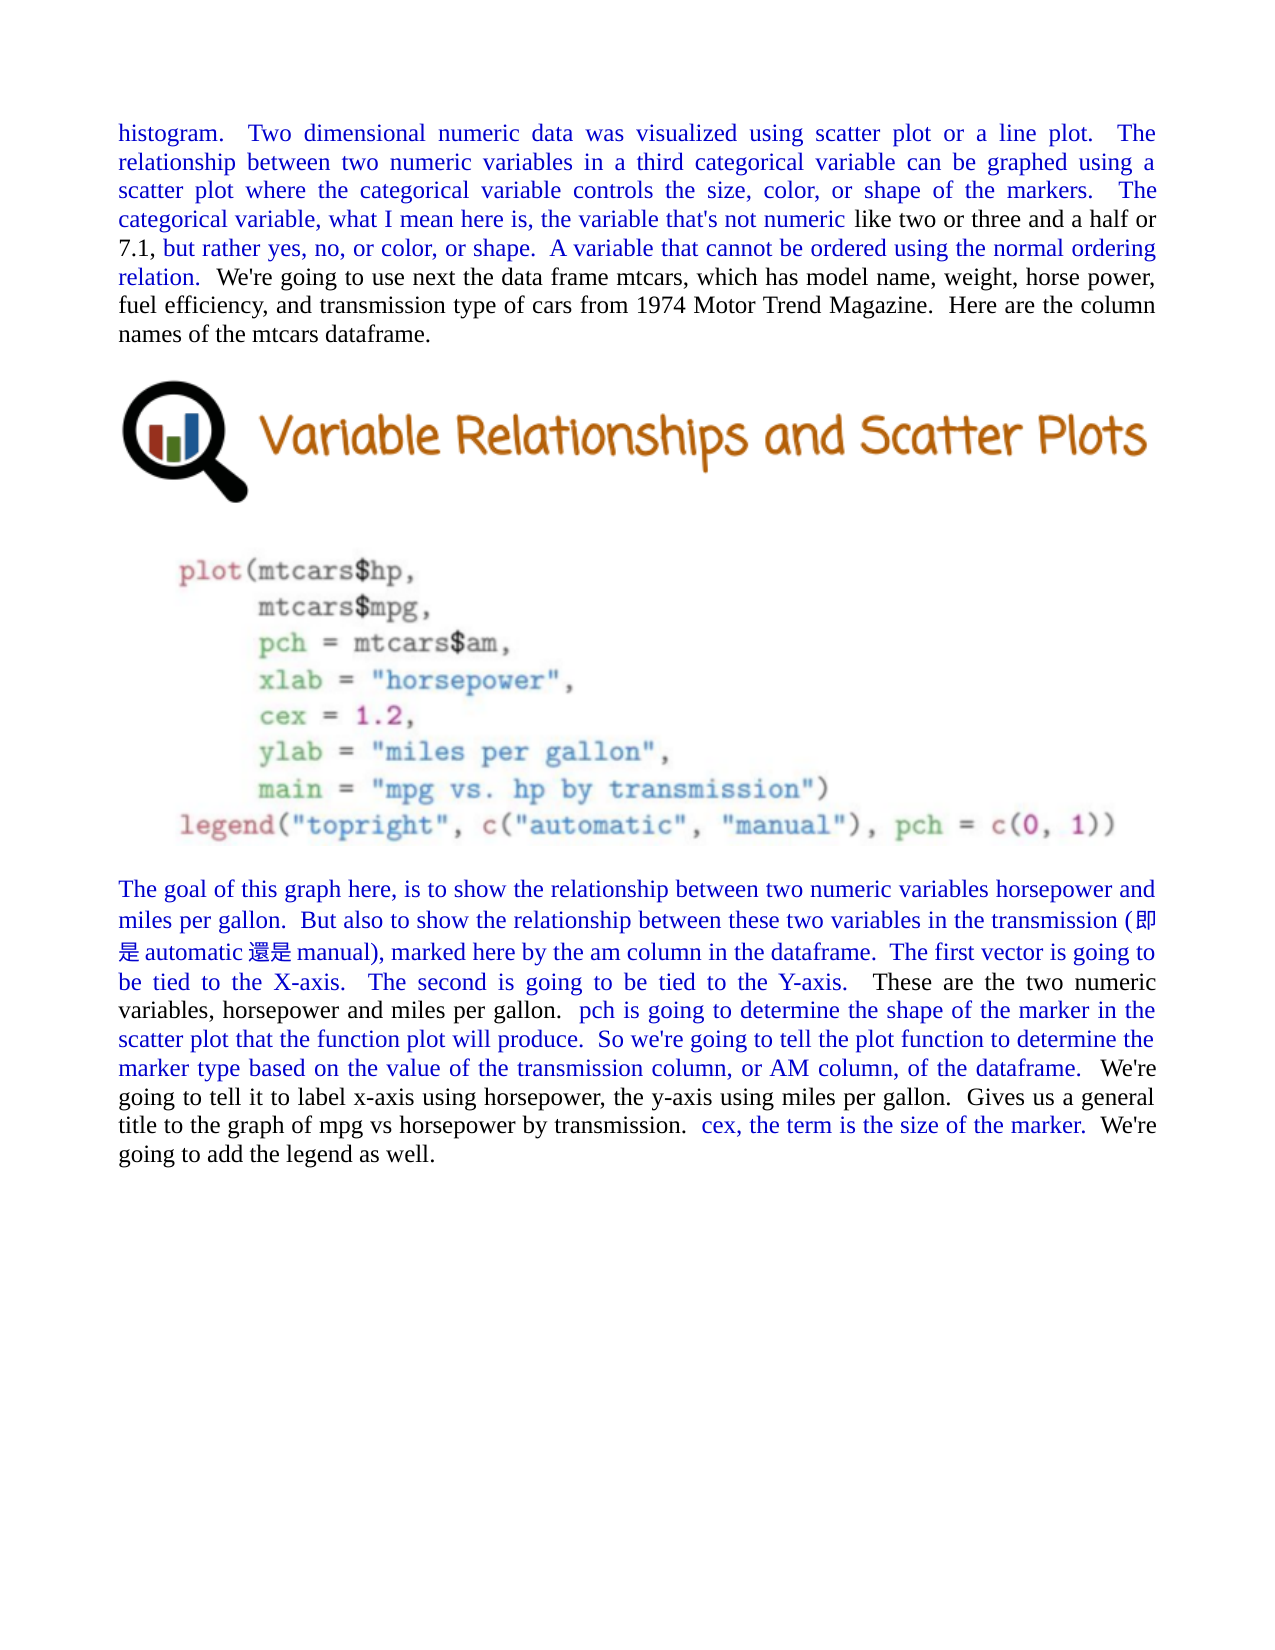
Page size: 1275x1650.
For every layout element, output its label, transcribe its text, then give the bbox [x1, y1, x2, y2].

text The goal of this graph here, is to show the relationship between two numeric variables horsepower and miles per gallon. But also to show the relationship between these two variables in the transmission (即是automatic還是manual), marked here by the am column in the dataframe. The first vector is going to be tied to the X-axis. The second is going to be tied to the Y-axis. These are the two numeric variables, horsepower and miles per gallon. pch is going to determine the shape of the marker in the scatter plot that the function plot will produce. So we're going to tell the plot function to determine the marker type based on the value of the transmission column, or AM column, of the dataframe. We're going to tell it to label x-axis using horsepower, the y-axis using miles per gallon. Gives us a general title to the graph of mpg vs horsepower by transmission. cex, the term is the size of the marker. We're going to add the legend as well. [118, 874, 1157, 1168]
text histogram. Two dimensional numeric data was visualized using scatter plot or a line plot. The relationship between two numeric variables in a third categorical variable can be graphed using a scatter plot where the categorical variable controls the size, color, or shape of the markers. The categorical variable, what I mean here is, the variable that's not numeric like two or three and a half or 7.1, but rather yes, no, or color, or shape. A variable that cannot be ordered using the normal ordering relation. We're going to use next the data frame mtcars, which has model name, weight, horse power, fuel efficiency, and transmission type of cars from 1974 Motor Trend Magazine. Here are the column names of the mtcars dataframe. [118, 118, 1157, 348]
picture [118, 376, 1157, 846]
